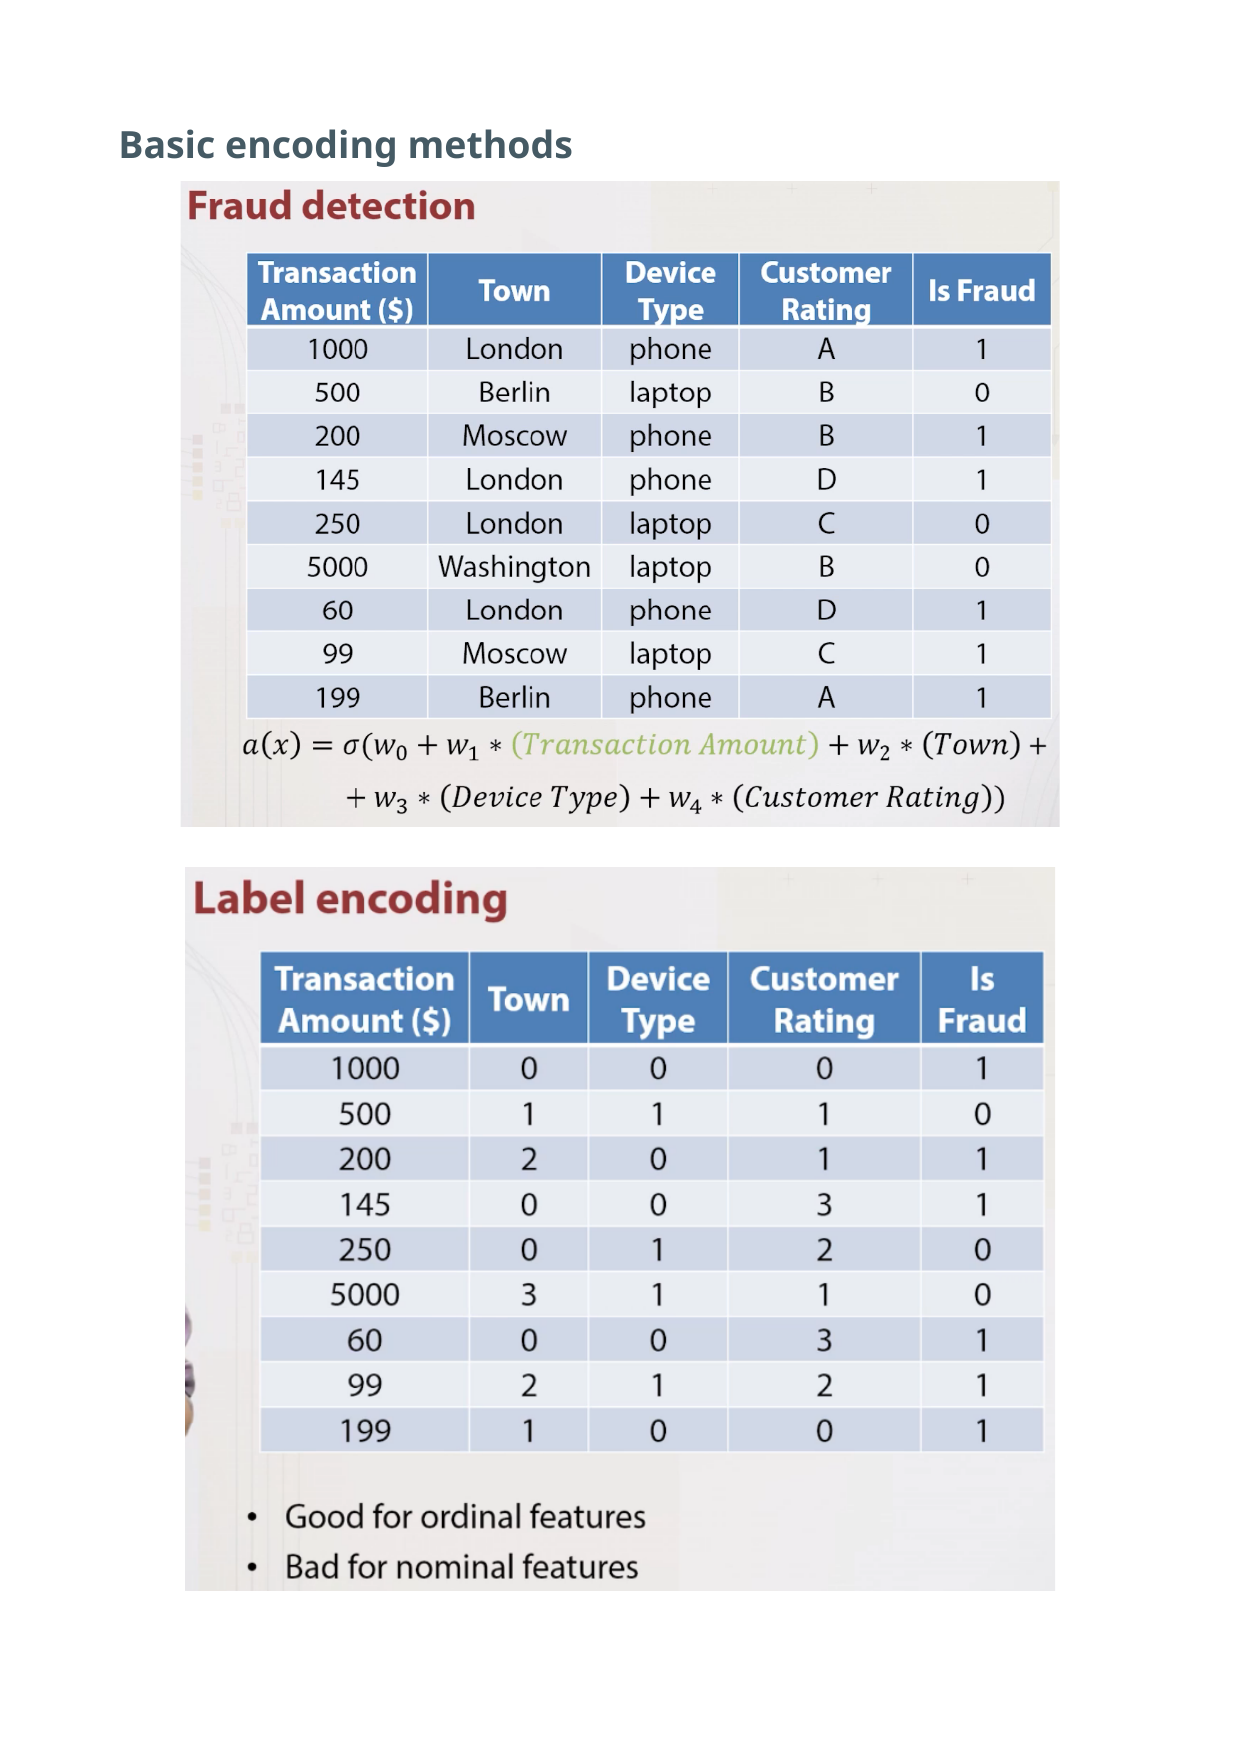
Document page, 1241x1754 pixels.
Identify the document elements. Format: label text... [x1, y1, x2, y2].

picture [180, 181, 1060, 827]
picture [185, 867, 1056, 1591]
subtitle Basic encoding methods [118, 118, 1122, 169]
